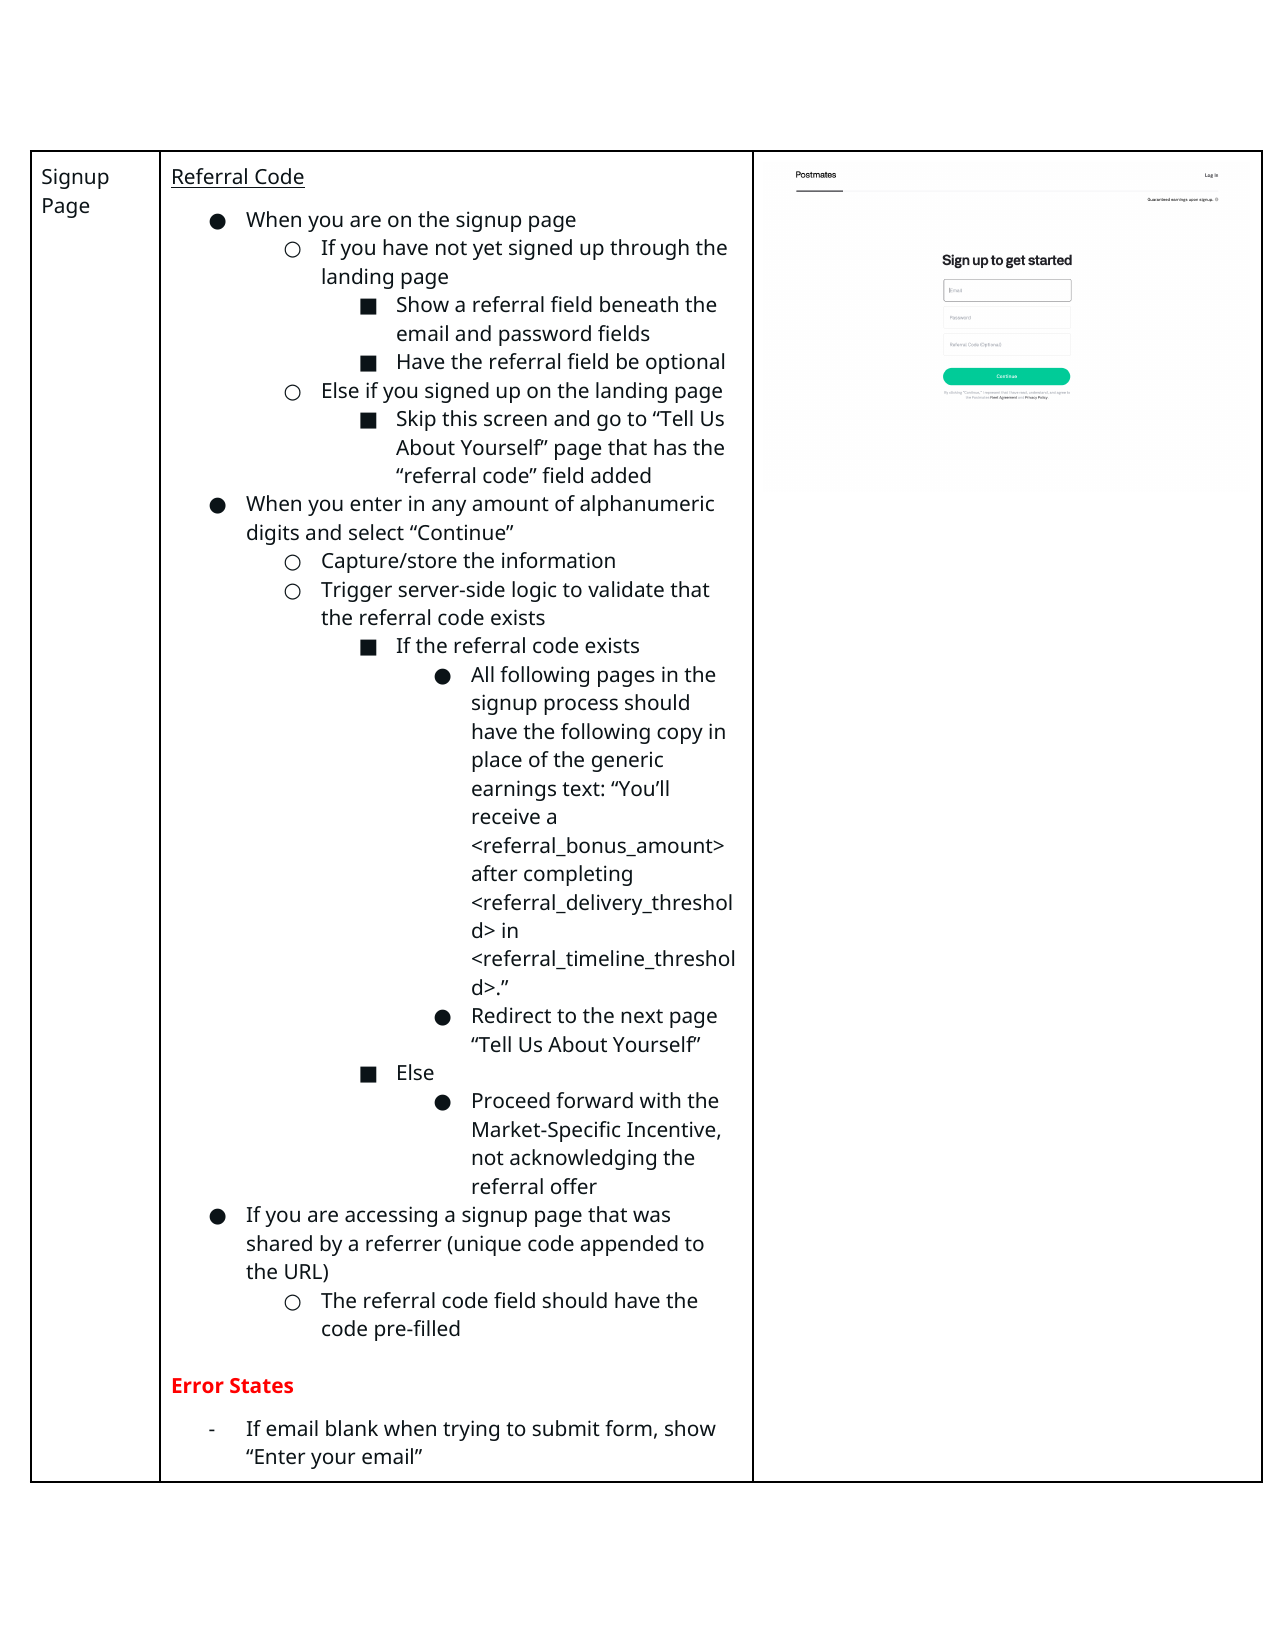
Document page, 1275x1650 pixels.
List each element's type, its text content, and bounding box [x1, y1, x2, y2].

table_cell [754, 152, 1261, 1481]
picture [763, 162, 1251, 492]
table_cell Signup Page [32, 152, 159, 1481]
table_cell Referral Code When you are on the signup page If you have not yet signed up through the landing page Show a referral field beneath the email and password fields Have the referral field be optional Else if you signed up on the landing page Skip this screen and go to “Tell Us About Yourself” page that has the “referral code” field added When you enter in any amount of alphanumeric digits and select “Continue” Capture/store the information Trigger server-side logic to validate that the referral code exists If the referral code exists All following pages in the signup process should have the following copy in place of the generic earnings text: “You’ll receive a <referral_bonus_amount> after completing <referral_delivery_threshold> in <referral_timeline_threshold>.” Redirect to the next page “Tell Us About Yourself” Else Proceed forward with the Market-Specific Incentive, not acknowledging the referral offer If you are accessing a signup page that was shared by a referrer (unique code appended to the URL) The referral code field should have the code pre-filled Error States If email blank when trying to submit form, show “Enter your email” [161, 152, 752, 1481]
